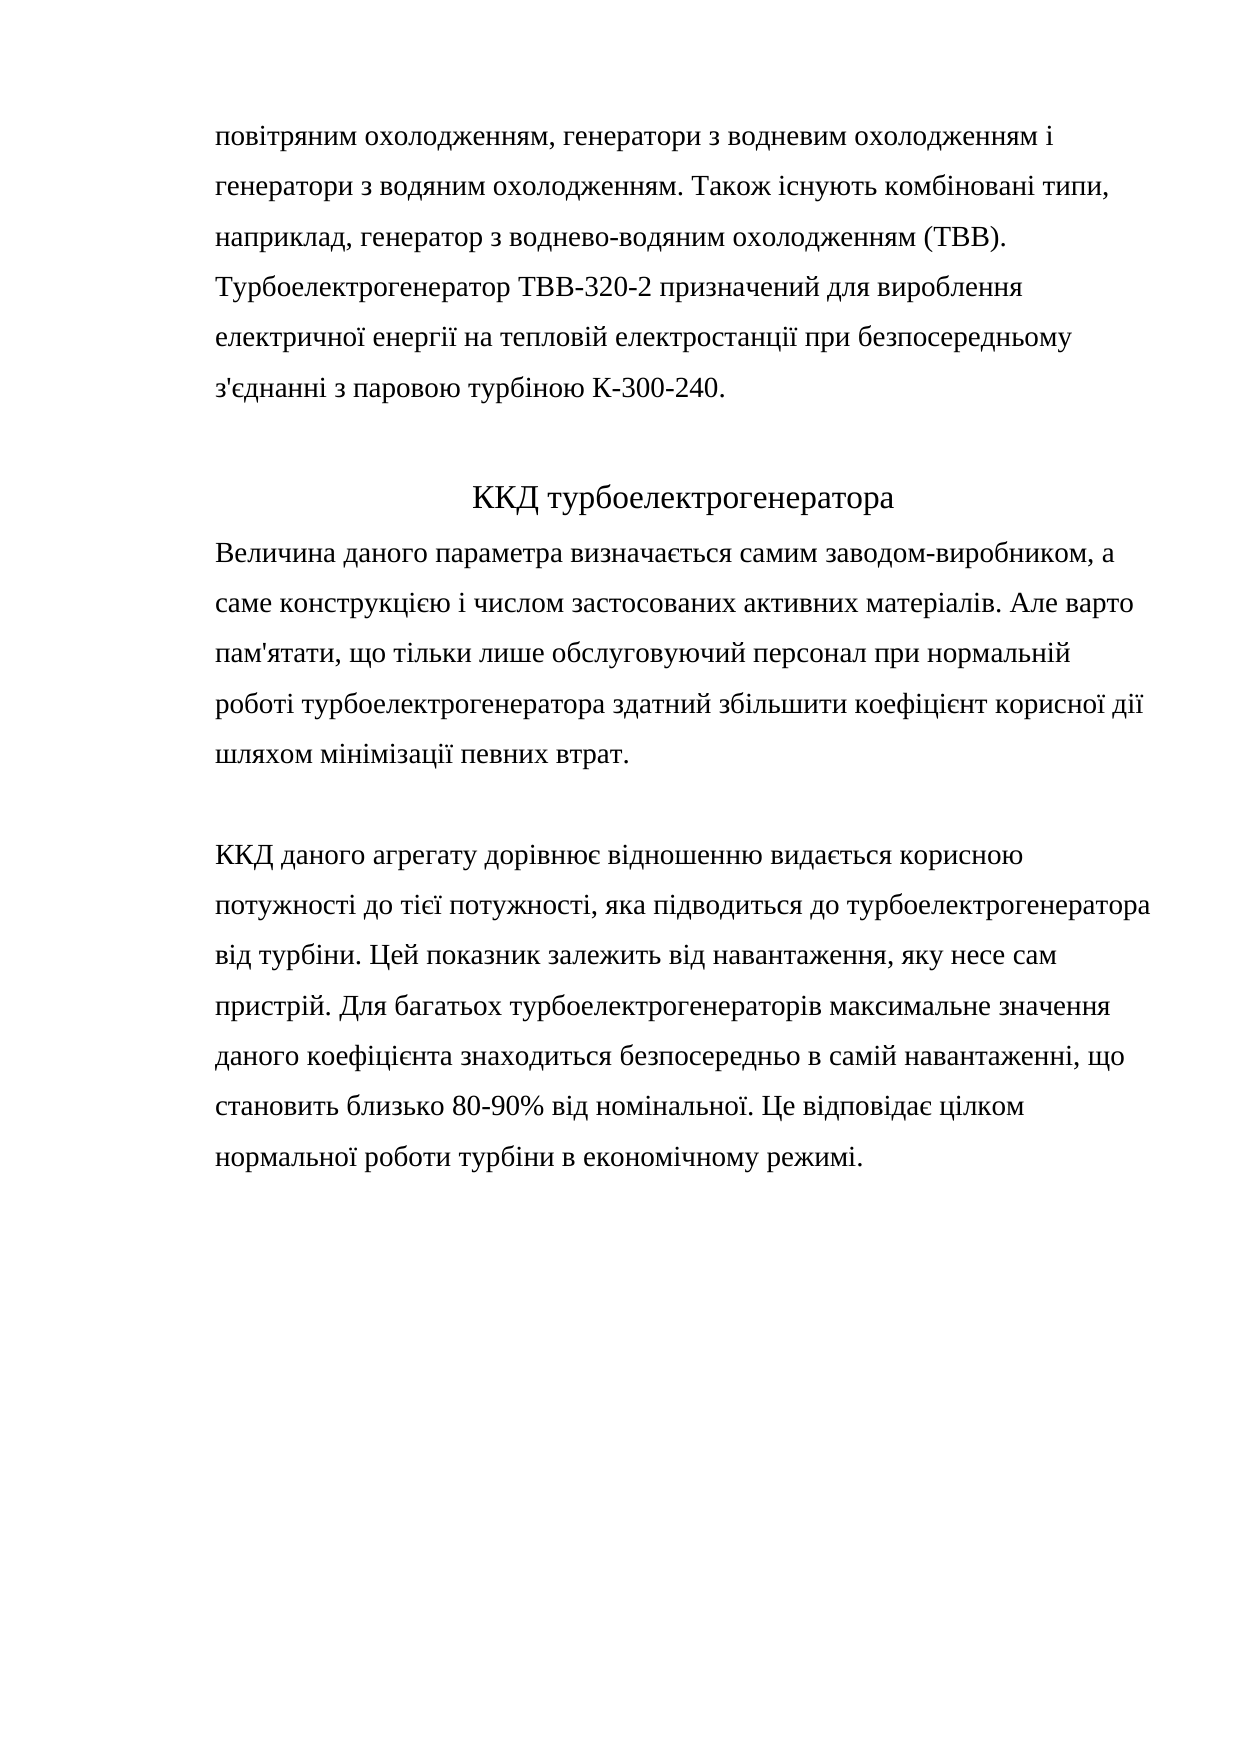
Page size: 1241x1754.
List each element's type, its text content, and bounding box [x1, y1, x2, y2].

text ККД даного агрегату дорівнює відношенню видається корисною потужності до тієї потужності, яка підводиться до турбоелектрогенератора від турбіни. Цей показник залежить від навантаження, яку несе сам пристрій. Для багатьох турбоелектрогенераторів максимальне значення даного коефіцієнта знаходиться безпосередньо в самій навантаженні, що становить близько 80-90% від номінальної. Це відповідає цілком нормальної роботи турбіни в економічному режимі. [215, 837, 1152, 1172]
text Величина даного параметра визначається самим заводом-виробником, а саме конструкцією і числом застосованих активних матеріалів. Але варто пам'ятати, що тільки лише обслуговуючий персонал при нормальній роботі турбоелектрогенератора здатний збільшити коефіцієнт корисної дії шляхом мінімізації певних втрат. [215, 535, 1152, 770]
text повітряним охолодженням, генератори з водневим охолодженням і генератори з водяним охолодженням. Також існують комбіновані типи, наприклад, генератор з воднево-водяним охолодженням (ТВВ). Турбоелектрогенератор ТВВ-320-2 призначений для вироблення електричної енергії на тепловій електростанції при безпосередньому з'єднанні з паровою турбіною К-300-240. [215, 118, 1152, 403]
text ККД турбоелектрогенератора [215, 477, 1152, 516]
